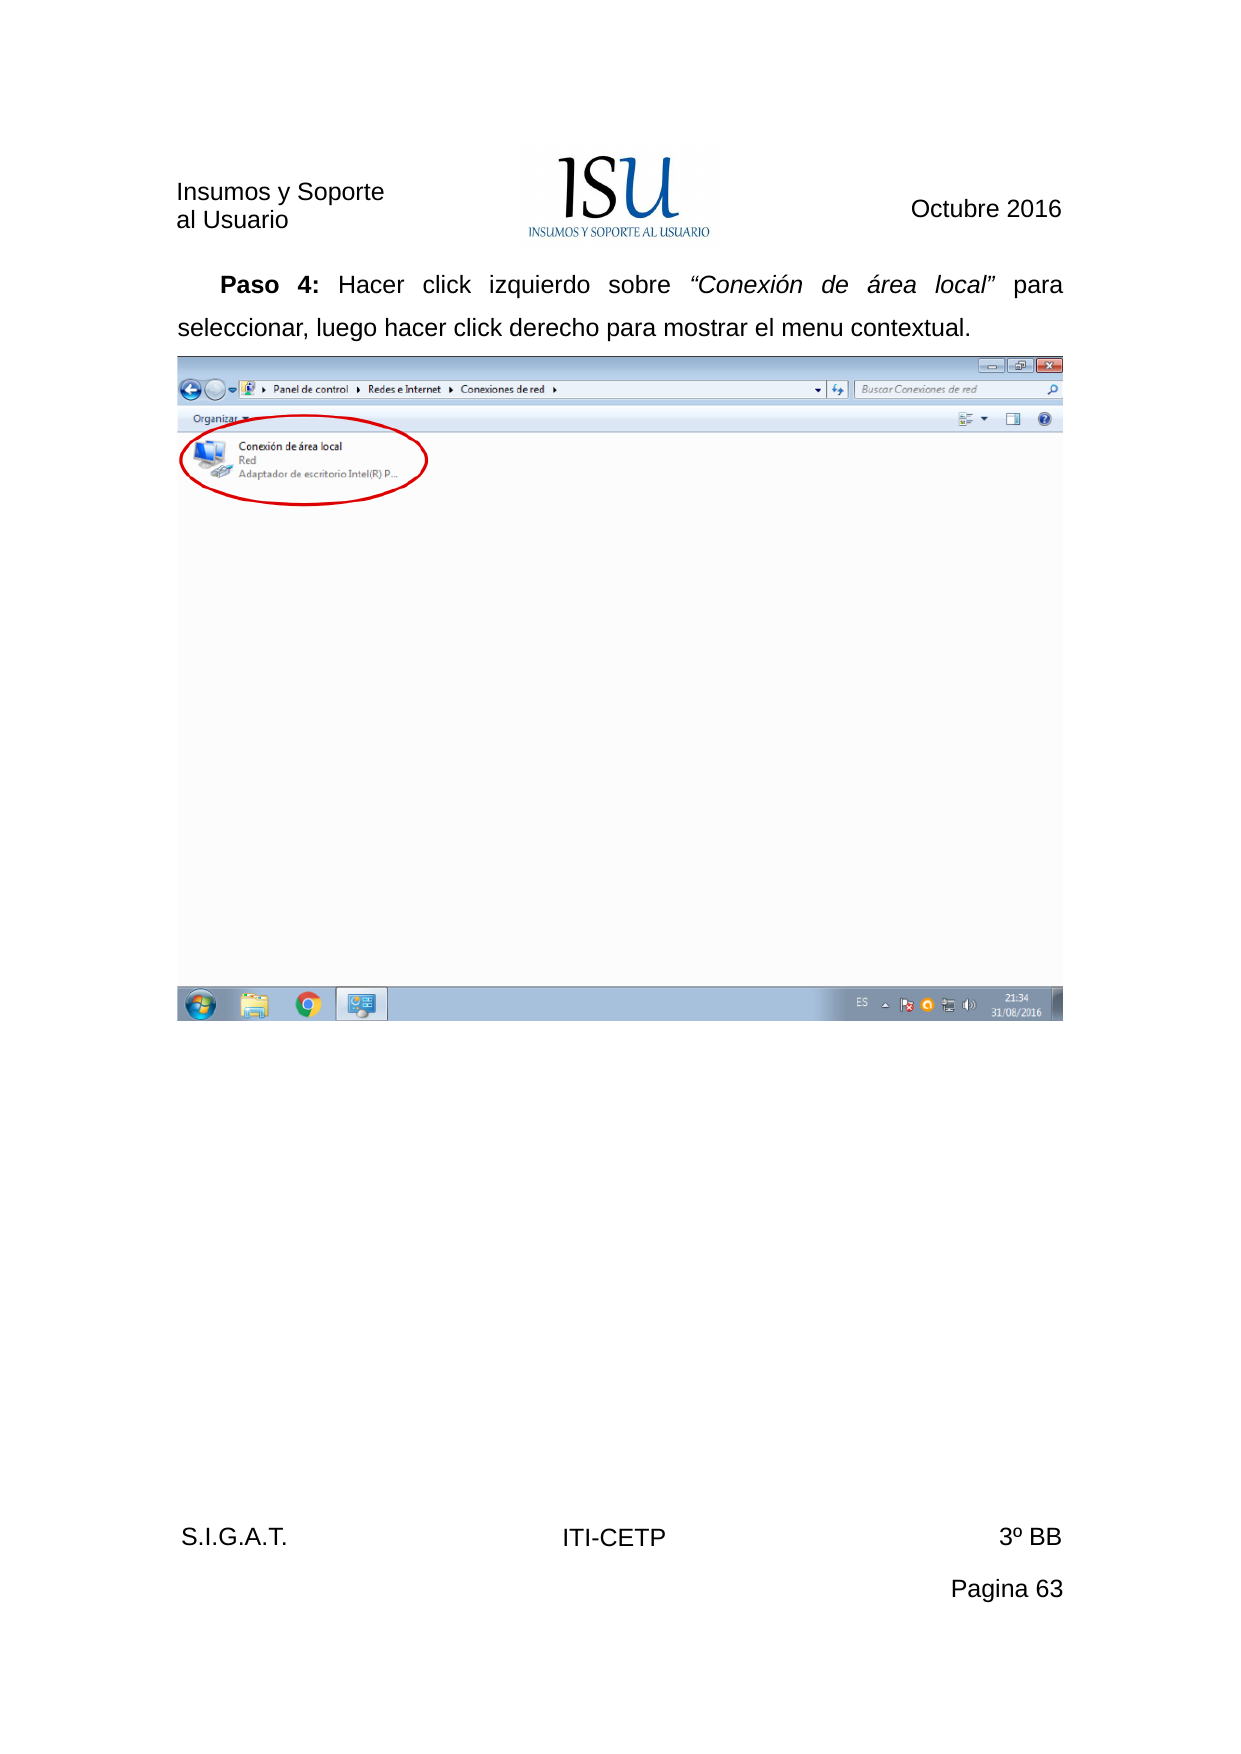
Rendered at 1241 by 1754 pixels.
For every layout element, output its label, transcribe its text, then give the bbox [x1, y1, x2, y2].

picture [177, 356, 1063, 1021]
picture [517, 138, 723, 252]
text Paso 4: Hacer click izquierdo sobre “Conexión de área local” para seleccionar, luego hacer click derecho para mostrar el menu contextual. [177, 270, 1063, 342]
